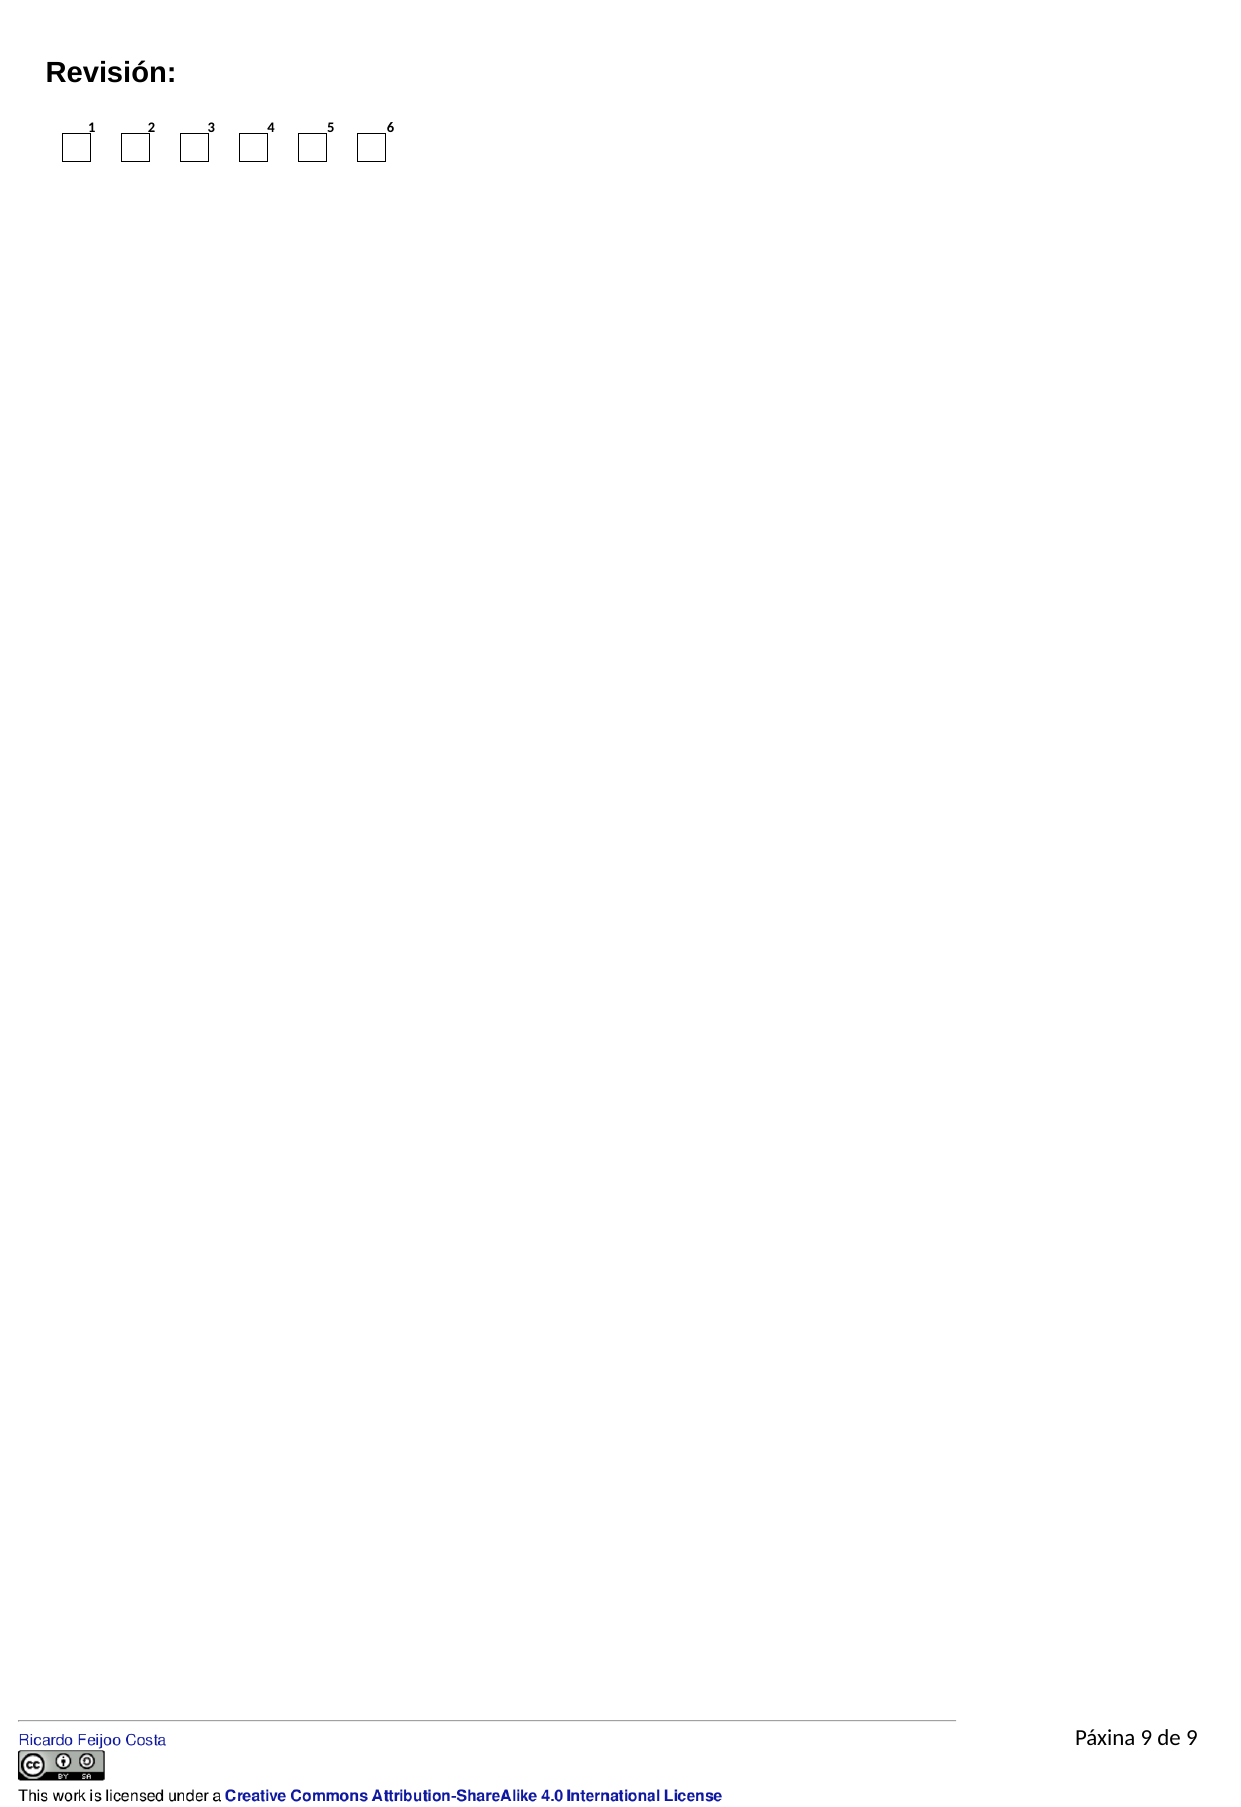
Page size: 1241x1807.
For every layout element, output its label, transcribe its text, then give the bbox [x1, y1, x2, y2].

text 1 2 3 4 5 6 [45, 106, 1197, 136]
picture [8, 1715, 957, 1806]
subtitle Revisión: [45, 55, 1197, 88]
